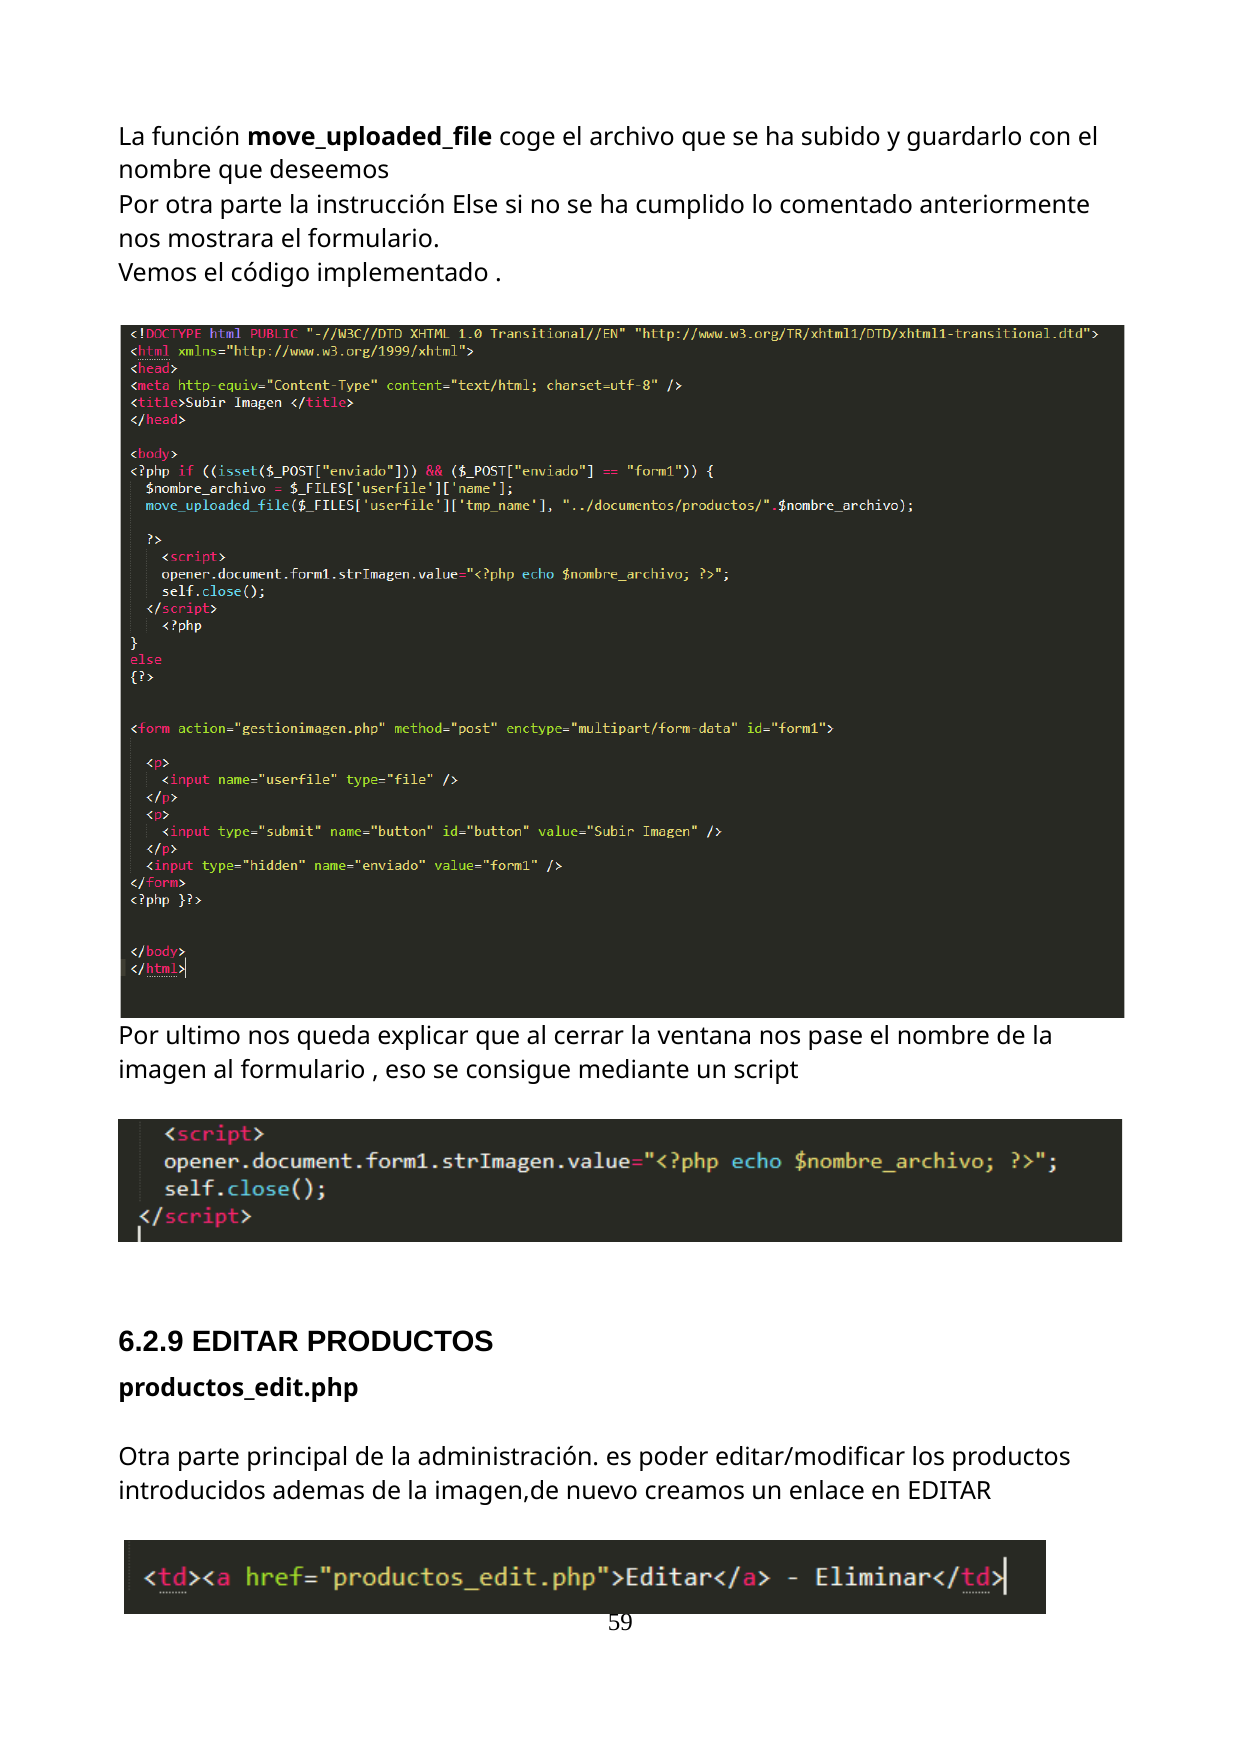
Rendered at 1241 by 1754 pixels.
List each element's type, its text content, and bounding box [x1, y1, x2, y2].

picture [124, 1540, 1046, 1614]
text productos_edit.php [118, 1370, 1122, 1404]
picture [120, 325, 1125, 1018]
text Vemos el código implementado . [118, 254, 1122, 288]
text Por otra parte la instrucción Else si no se ha cumplido lo comentado anteriormente nos mostrara el formulario. [118, 186, 1122, 254]
text Por ultimo nos queda explicar que al cerrar la ventana nos pase el nombre de la imagen al formulario , eso se consigue mediante un script [118, 322, 1122, 1085]
picture [118, 1119, 1123, 1242]
text Otra parte principal de la administración. es poder editar/modificar los productos introducidos ademas de la imagen,de nuevo creamos un enlace en EDITAR [118, 1438, 1122, 1506]
text La función move_uploaded_file coge el archivo que se ha subido y guardarlo con el nombre que deseemos [118, 118, 1122, 186]
subtitle 6.2.9 EDITAR PRODUCTOS [118, 1324, 1122, 1358]
